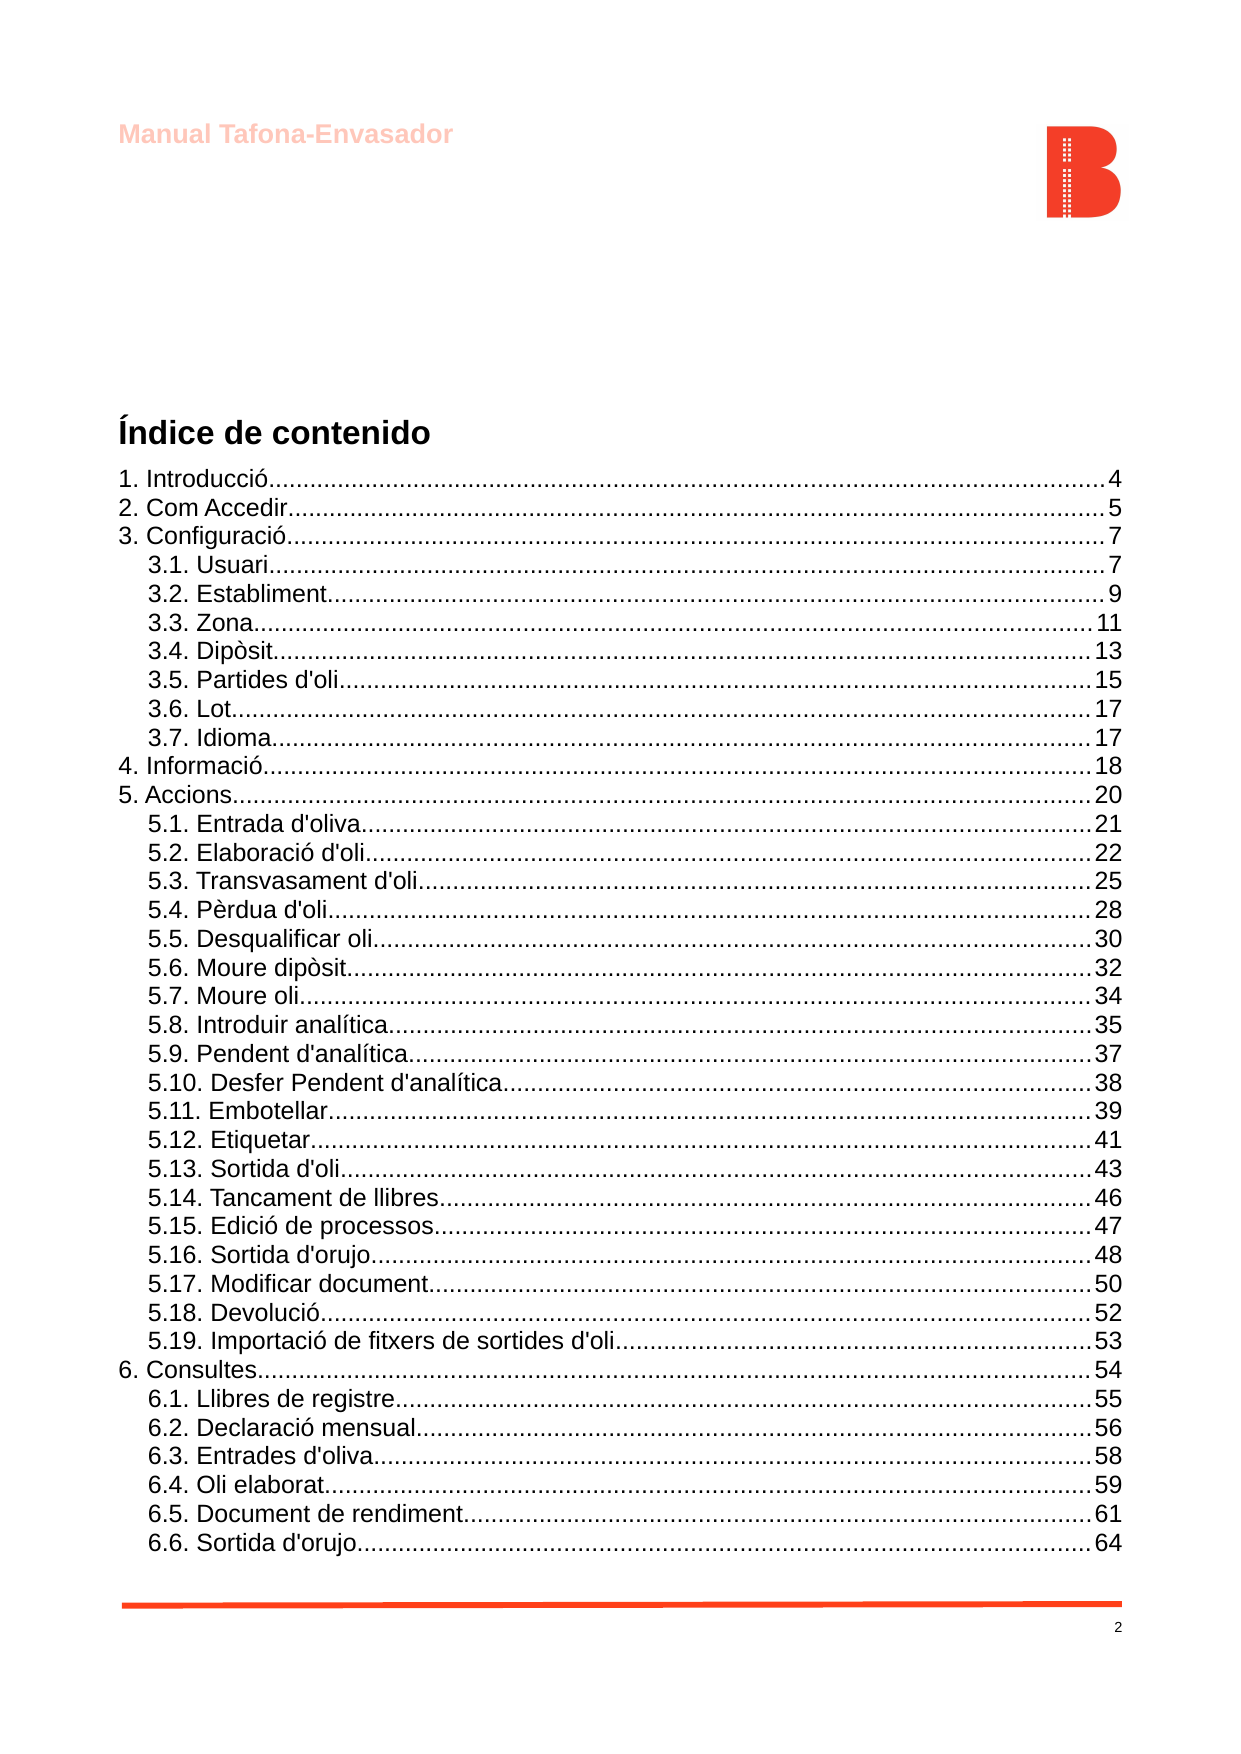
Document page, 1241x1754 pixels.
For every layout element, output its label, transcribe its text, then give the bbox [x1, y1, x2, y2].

text 5.6. Moure dipòsit 32 [148, 953, 1122, 981]
text 6.4. Oli elaborat 59 [148, 1470, 1122, 1499]
text 5. Accions 20 [118, 780, 1122, 809]
text 5.8. Introduir analítica 35 [148, 1010, 1122, 1039]
text 5.2. Elaboració d'oli 22 [148, 838, 1122, 866]
text 5.15. Edició de processos 47 [148, 1211, 1122, 1240]
text 5.1. Entrada d'oliva 21 [148, 809, 1122, 838]
text 5.4. Pèrdua d'oli 28 [148, 895, 1122, 924]
text 4. Informació 18 [118, 751, 1122, 780]
text 6.5. Document de rendiment 61 [148, 1499, 1122, 1528]
text 5.5. Desqualificar oli 30 [148, 924, 1122, 953]
text 1. Introducció 4 [118, 464, 1122, 493]
text 5.13. Sortida d'oli 43 [148, 1154, 1122, 1183]
text 3. Configuració 7 [118, 521, 1122, 550]
text 5.19. Importació de fitxers de sortides d'oli 53 [148, 1326, 1122, 1355]
text 3.3. Zona 11 [148, 608, 1122, 636]
text 2. Com Accedir 5 [118, 493, 1122, 521]
text 5.9. Pendent d'analítica 37 [148, 1039, 1122, 1068]
text 5.12. Etiquetar 41 [148, 1125, 1122, 1154]
subtitle Índice de contenido [118, 413, 1122, 451]
picture [1036, 124, 1130, 221]
text 5.18. Devolució 52 [148, 1298, 1122, 1326]
text 5.3. Transvasament d'oli 25 [148, 866, 1122, 895]
text 3.7. Idioma 17 [148, 723, 1122, 751]
text 3.4. Dipòsit 13 [148, 636, 1122, 665]
text 5.11. Embotellar 39 [148, 1096, 1122, 1125]
text 3.2. Establiment 9 [148, 579, 1122, 608]
text 3.6. Lot 17 [148, 694, 1122, 723]
text 6.2. Declaració mensual 56 [148, 1413, 1122, 1441]
text 5.16. Sortida d'orujo 48 [148, 1240, 1122, 1269]
text 5.14. Tancament de llibres 46 [148, 1183, 1122, 1211]
text 3.5. Partides d'oli 15 [148, 665, 1122, 694]
text 5.10. Desfer Pendent d'analítica 38 [148, 1068, 1122, 1096]
text 5.17. Modificar document 50 [148, 1269, 1122, 1298]
text 6. Consultes 54 [118, 1355, 1122, 1384]
text 6.6. Sortida d'orujo 64 [148, 1528, 1122, 1556]
text 3.1. Usuari 7 [148, 550, 1122, 579]
text 5.7. Moure oli 34 [148, 981, 1122, 1010]
text 6.1. Llibres de registre 55 [148, 1384, 1122, 1413]
text 6.3. Entrades d'oliva 58 [148, 1441, 1122, 1470]
